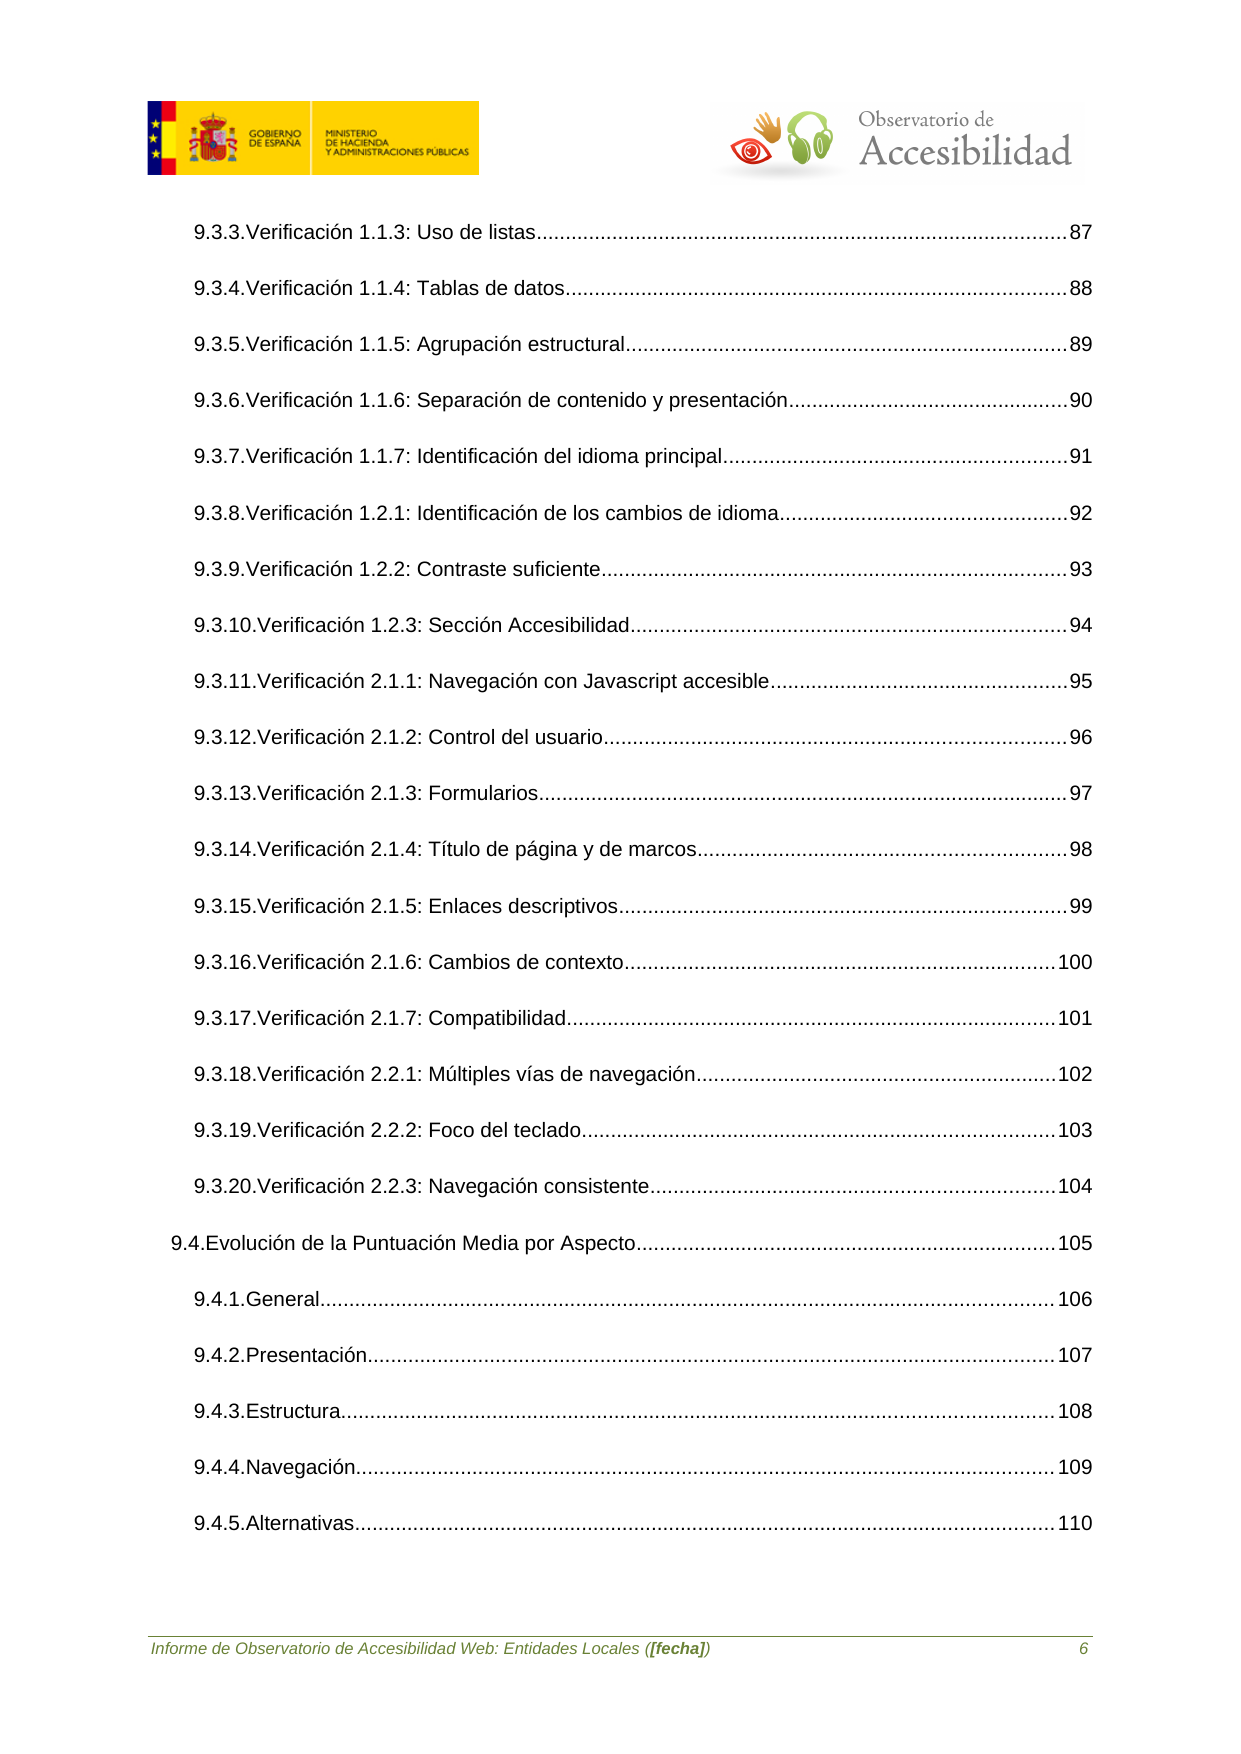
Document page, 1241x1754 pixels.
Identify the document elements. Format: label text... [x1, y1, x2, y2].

text 9.4.5.Alternativas 110 [193, 1511, 1092, 1535]
text 9.4.1.General 106 [193, 1286, 1092, 1310]
text 9.4.Evolución de la Puntuación Media por Aspecto 105 [171, 1230, 1092, 1254]
text 9.3.18.Verificación 2.2.1: Múltiples vías de navegación 102 [193, 1062, 1092, 1086]
text 9.3.15.Verificación 2.1.5: Enlaces descriptivos 99 [193, 893, 1092, 917]
text 9.3.11.Verificación 2.1.1: Navegación con Javascript accesible 95 [193, 669, 1092, 693]
picture [710, 102, 1086, 185]
text 9.3.14.Verificación 2.1.4: Título de página y de marcos 98 [193, 837, 1092, 861]
picture [147, 101, 479, 175]
text 9.3.12.Verificación 2.1.2: Control del usuario 96 [193, 725, 1092, 749]
text 9.3.10.Verificación 1.2.3: Sección Accesibilidad 94 [193, 613, 1092, 637]
text 9.3.17.Verificación 2.1.7: Compatibilidad 101 [193, 1006, 1092, 1030]
text 9.3.6.Verificación 1.1.6: Separación de contenido y presentación 90 [193, 388, 1092, 412]
text 9.3.8.Verificación 1.2.1: Identificación de los cambios de idioma 92 [193, 500, 1092, 524]
text 9.3.7.Verificación 1.1.7: Identificación del idioma principal 91 [193, 444, 1092, 468]
text 9.3.13.Verificación 2.1.3: Formularios 97 [193, 781, 1092, 805]
text 9.3.5.Verificación 1.1.5: Agrupación estructural 89 [193, 332, 1092, 356]
text 9.3.19.Verificación 2.2.2: Foco del teclado 103 [193, 1118, 1092, 1142]
text 9.3.4.Verificación 1.1.4: Tablas de datos 88 [193, 276, 1092, 300]
text 9.4.3.Estructura 108 [193, 1399, 1092, 1423]
text 9.4.4.Navegación 109 [193, 1455, 1092, 1479]
text 9.3.20.Verificación 2.2.3: Navegación consistente 104 [193, 1174, 1092, 1198]
text 9.4.2.Presentación 107 [193, 1343, 1092, 1367]
text 9.3.16.Verificación 2.1.6: Cambios de contexto 100 [193, 949, 1092, 973]
text 9.3.3.Verificación 1.1.3: Uso de listas 87 [193, 220, 1092, 244]
text 9.3.9.Verificación 1.2.2: Contraste suficiente 93 [193, 557, 1092, 581]
